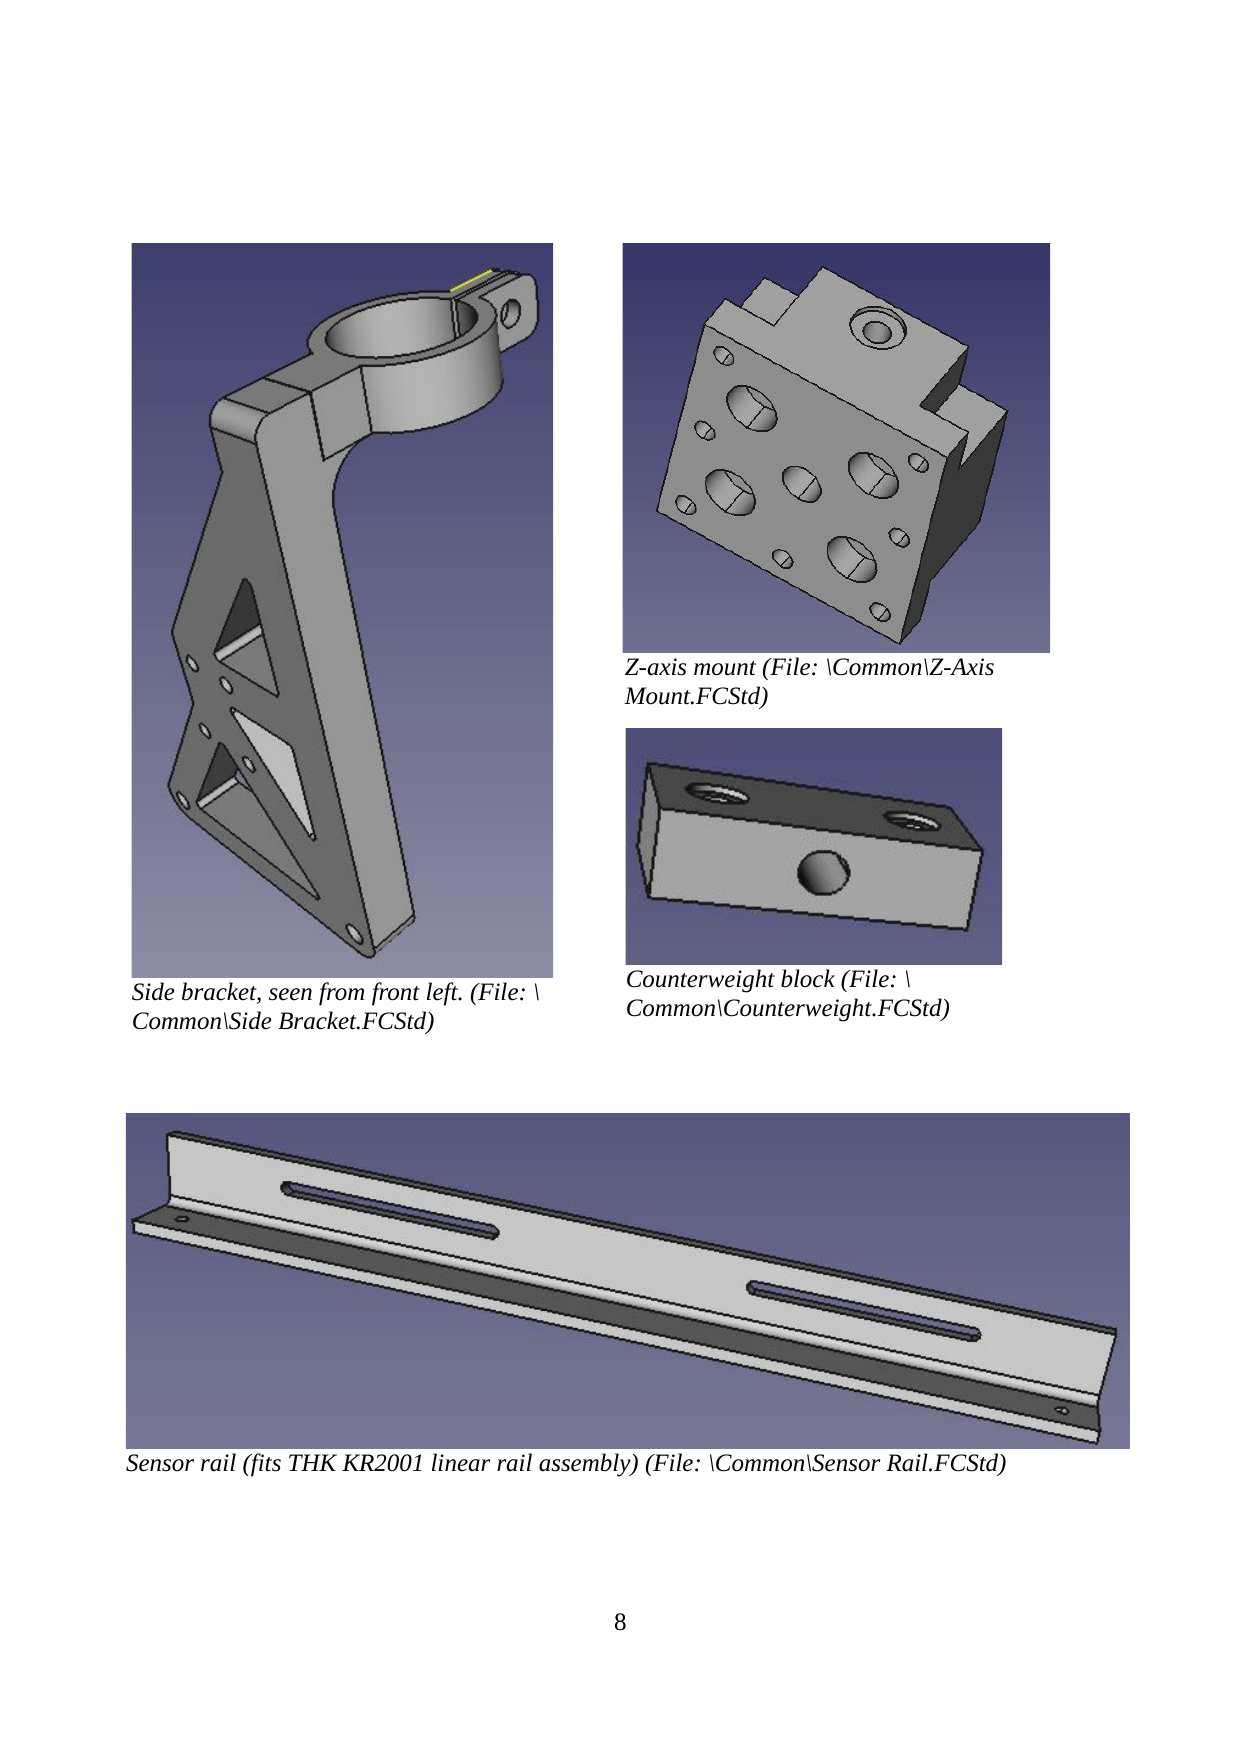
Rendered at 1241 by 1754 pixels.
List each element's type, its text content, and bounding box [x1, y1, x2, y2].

text Z-axis mount (File: \Common\Z-Axis Mount.FCStd) [624, 653, 1048, 710]
picture [622, 243, 1051, 653]
text Side bracket, seen from front left. (File: \Common\Side Bracket.FCStd) [132, 978, 553, 1035]
text Counterweight block (File: \Common\Counterweight.FCStd) [626, 965, 1002, 1022]
picture [131, 243, 554, 978]
picture [125, 1113, 1130, 1449]
text Sensor rail (fits THK KR2001 linear rail assembly) (File: \Common\Sensor Rail.FCStd) [126, 1449, 1130, 1477]
picture [625, 728, 1003, 965]
